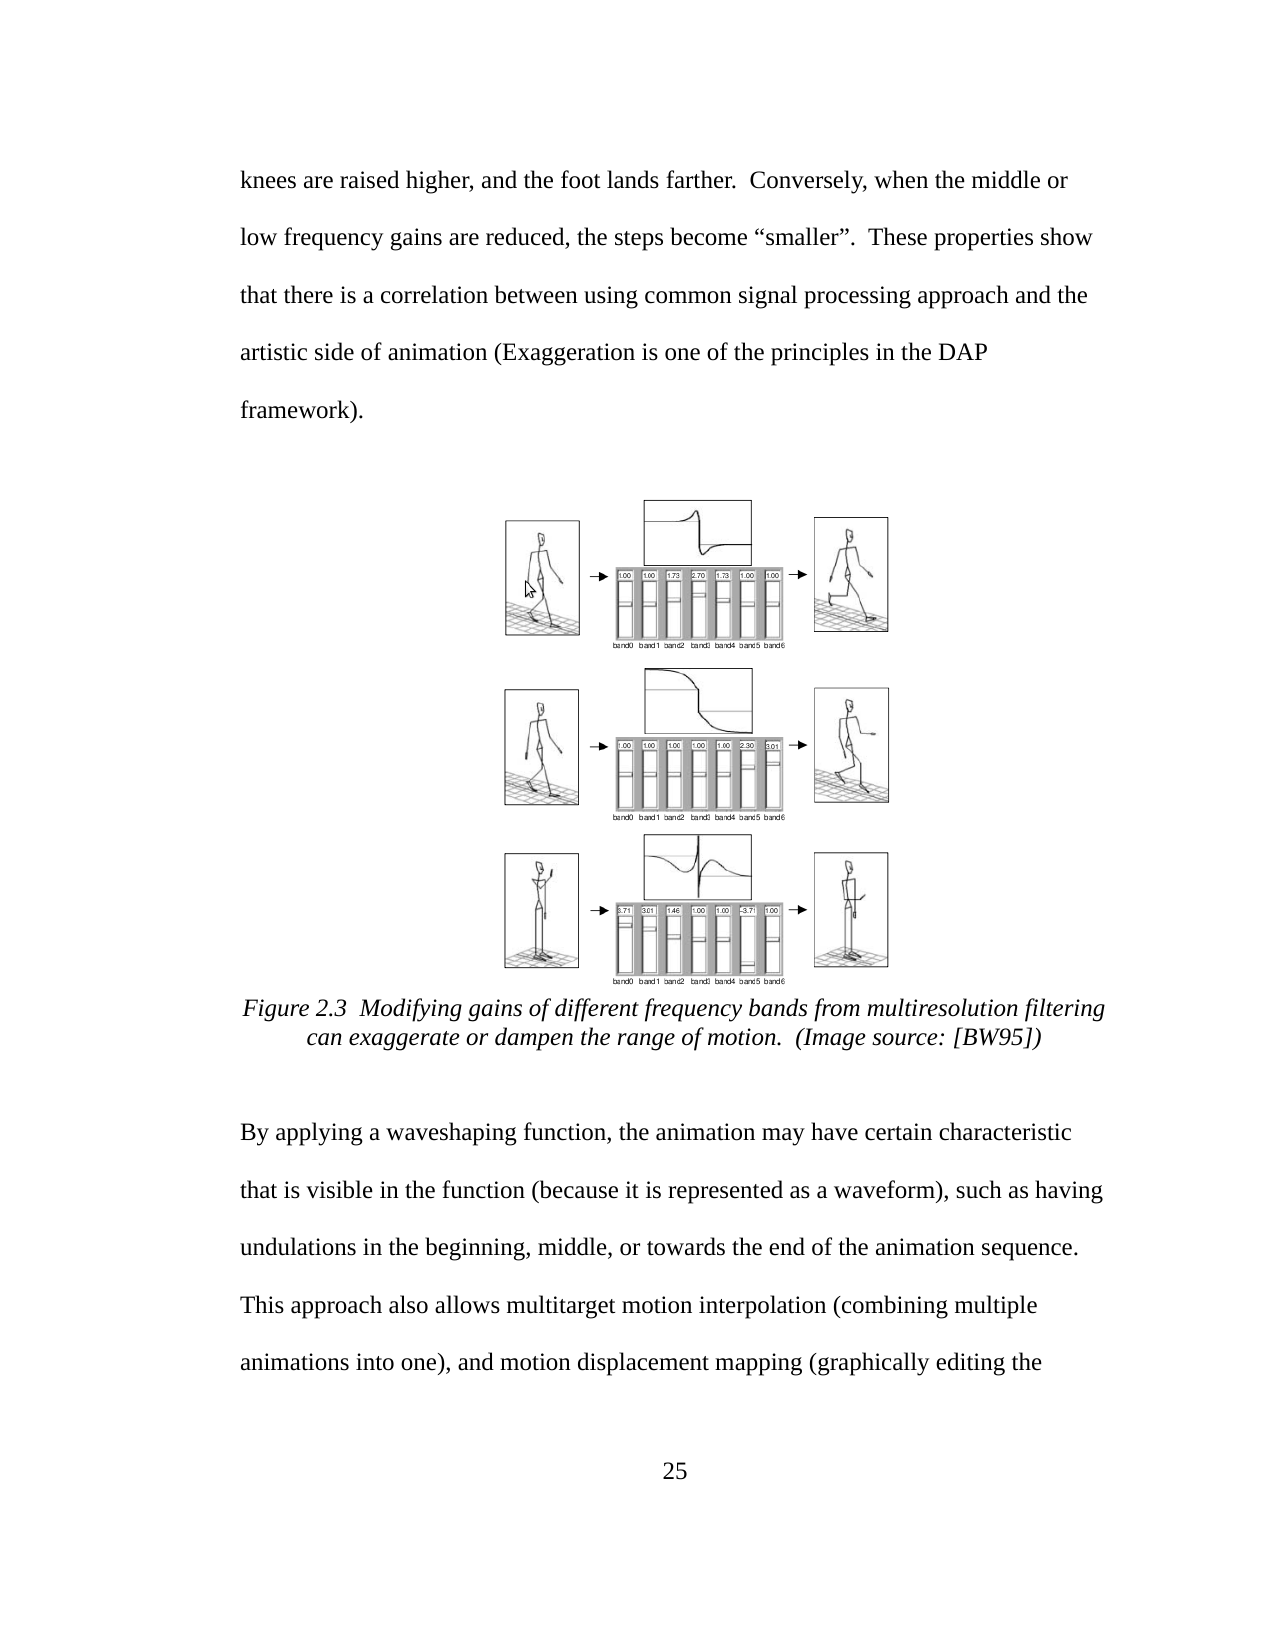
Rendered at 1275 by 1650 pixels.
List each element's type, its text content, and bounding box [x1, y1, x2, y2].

picture [485, 492, 904, 992]
text Figure 2.3 Modifying gains of different frequency bands from multiresolution filtering can exaggerate or dampen the range of motion. (Image source: [BW95]) [240, 522, 1110, 1051]
text By applying a waveshaping function, the animation may have certain characteristic that is visible in the function (because it is represented as a waveform), such as having undulations in the beginning, middle, or towards the end of the animation sequence. This approach also allows multitarget motion interpolation (combining multiple animations into one), and motion displacement mapping (graphically editing the [240, 1117, 1110, 1376]
text knees are raised higher, and the foot lands farther. Conversely, when the middle or low frequency gains are reduced, the steps become “smaller”. These properties show that there is a correlation between using common signal processing approach and the artistic side of animation (Exaggeration is one of the principles in the DAP framework). [240, 165, 1110, 423]
